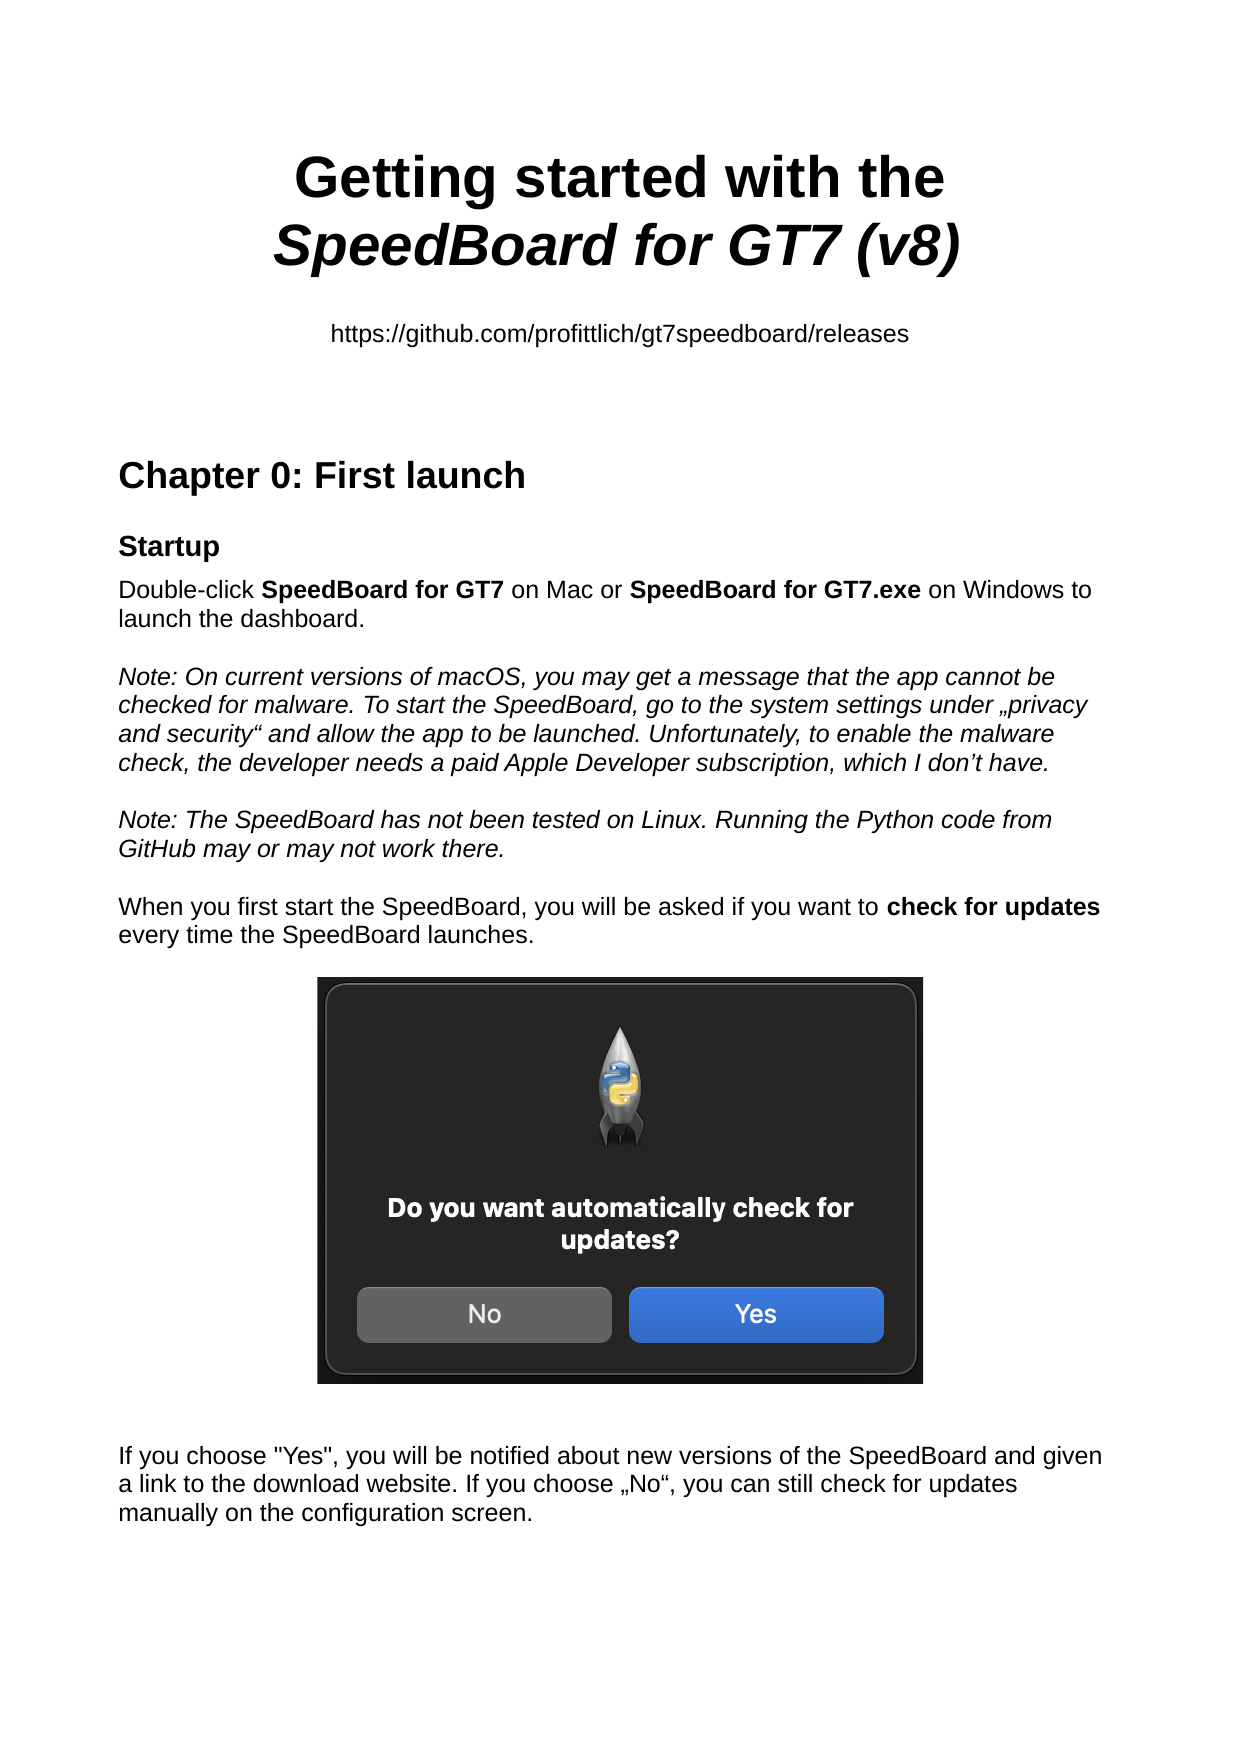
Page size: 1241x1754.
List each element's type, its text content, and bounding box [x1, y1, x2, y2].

text https://github.com/profittlich/gt7speedboard/releases [118, 318, 1122, 347]
picture [317, 977, 924, 1384]
text Note: On current versions of macOS, you may get a message that the app cannot be checked for malware. To start the SpeedBoard, go to the system settings under „privacy and security“ and allow the app to be launched. Unfortunately, to enable the malware check, the developer needs a paid Apple Developer subscription, which I don’t have. [118, 662, 1122, 777]
title Getting started with the SpeedBoard for GT7 (v8) [118, 143, 1122, 277]
text When you first start the SpeedBoard, you will be asked if you want to check for updates every time the SpeedBoard launches. [118, 892, 1122, 949]
text Note: The SpeedBoard has not been tested on Linux. Running the Python code from GitHub may or may not work there. [118, 805, 1122, 863]
subtitle Chapter 0: First launch [118, 453, 1122, 496]
text If you choose "Yes", you will be notified about new versions of the SpeedBoard and given a link to the download website. If you choose „No“, you can still check for updates manually on the configuration screen. [118, 1441, 1122, 1527]
subtitle Startup [118, 529, 1122, 563]
text Double-click SpeedBoard for GT7 on Mac or SpeedBoard for GT7.exe on Windows to launch the dashboard. [118, 575, 1122, 633]
